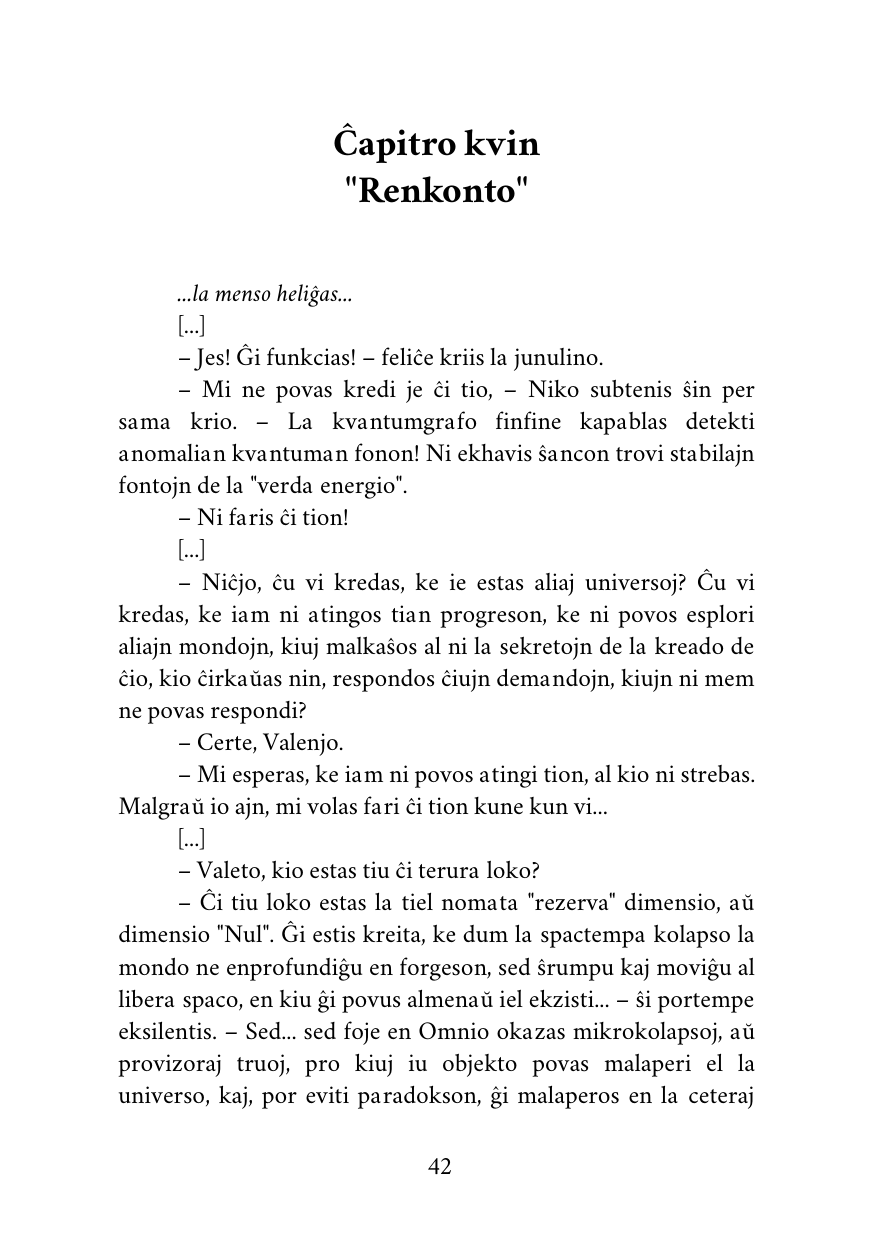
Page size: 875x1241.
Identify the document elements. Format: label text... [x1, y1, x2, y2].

text – Certe, Valenjo. [118, 725, 756, 757]
text – Mi ne povas kredi je ĉi tio, – Niko subtenis ŝin per sama krio. – La kvantumgrafo finfine kapablas detekti anomalian kvantuman fonon! Ni ekhavis ŝancon trovi stabilajn fontojn de la "verda energio". [118, 372, 756, 501]
text [...] [118, 533, 756, 565]
text [...] [118, 822, 756, 854]
text – Ĉi tiu loko estas la tiel nomata "rezerva" dimensio, aŭ dimensio "Nul". Ĝi estis kreita, ke dum la spactempa kolapso la mondo ne enprofundiĝu en forgeson, sed ŝrumpu kaj moviĝu al libera spaco, en kiu ĝi povus almenaŭ iel ekzisti... – ŝi portempe eksilentis. – Sed... sed foje en Omnio okazas mikrokolapsoj, aŭ provizoraj truoj, pro kiuj iu objekto povas malaperi el la universo, kaj, por eviti paradokson, ĝi malaperos en la ceteraj [118, 886, 756, 1110]
text – Mi esperas, ke iam ni povos atingi tion, al kio ni strebas. Malgraŭ io ajn, mi volas fari ĉi tion kune kun vi... [118, 757, 756, 822]
subtitle Ĉapitro kvin "Renkonto" [118, 118, 756, 213]
text [...] [118, 308, 756, 340]
text – Valeto, kio estas tiu ĉi terura loko? [118, 854, 756, 886]
text – Niĉjo, ĉu vi kredas, ke ie estas aliaj universoj? Ĉu vi kredas, ke iam ni atingos tian progreson, ke ni povos esplori aliajn mondojn, kiuj malkaŝos al ni la sekretojn de la kreado de ĉio, kio ĉirkaŭas nin, respondos ĉiujn demandojn, kiujn ni mem ne povas respondi? [118, 565, 756, 725]
text – Ni faris ĉi tion! [118, 501, 756, 533]
text ...la menso heliĝas... [118, 277, 756, 308]
text – Jes! Ĝi funkcias! – feliĉe kriis la junulino. [118, 340, 756, 372]
